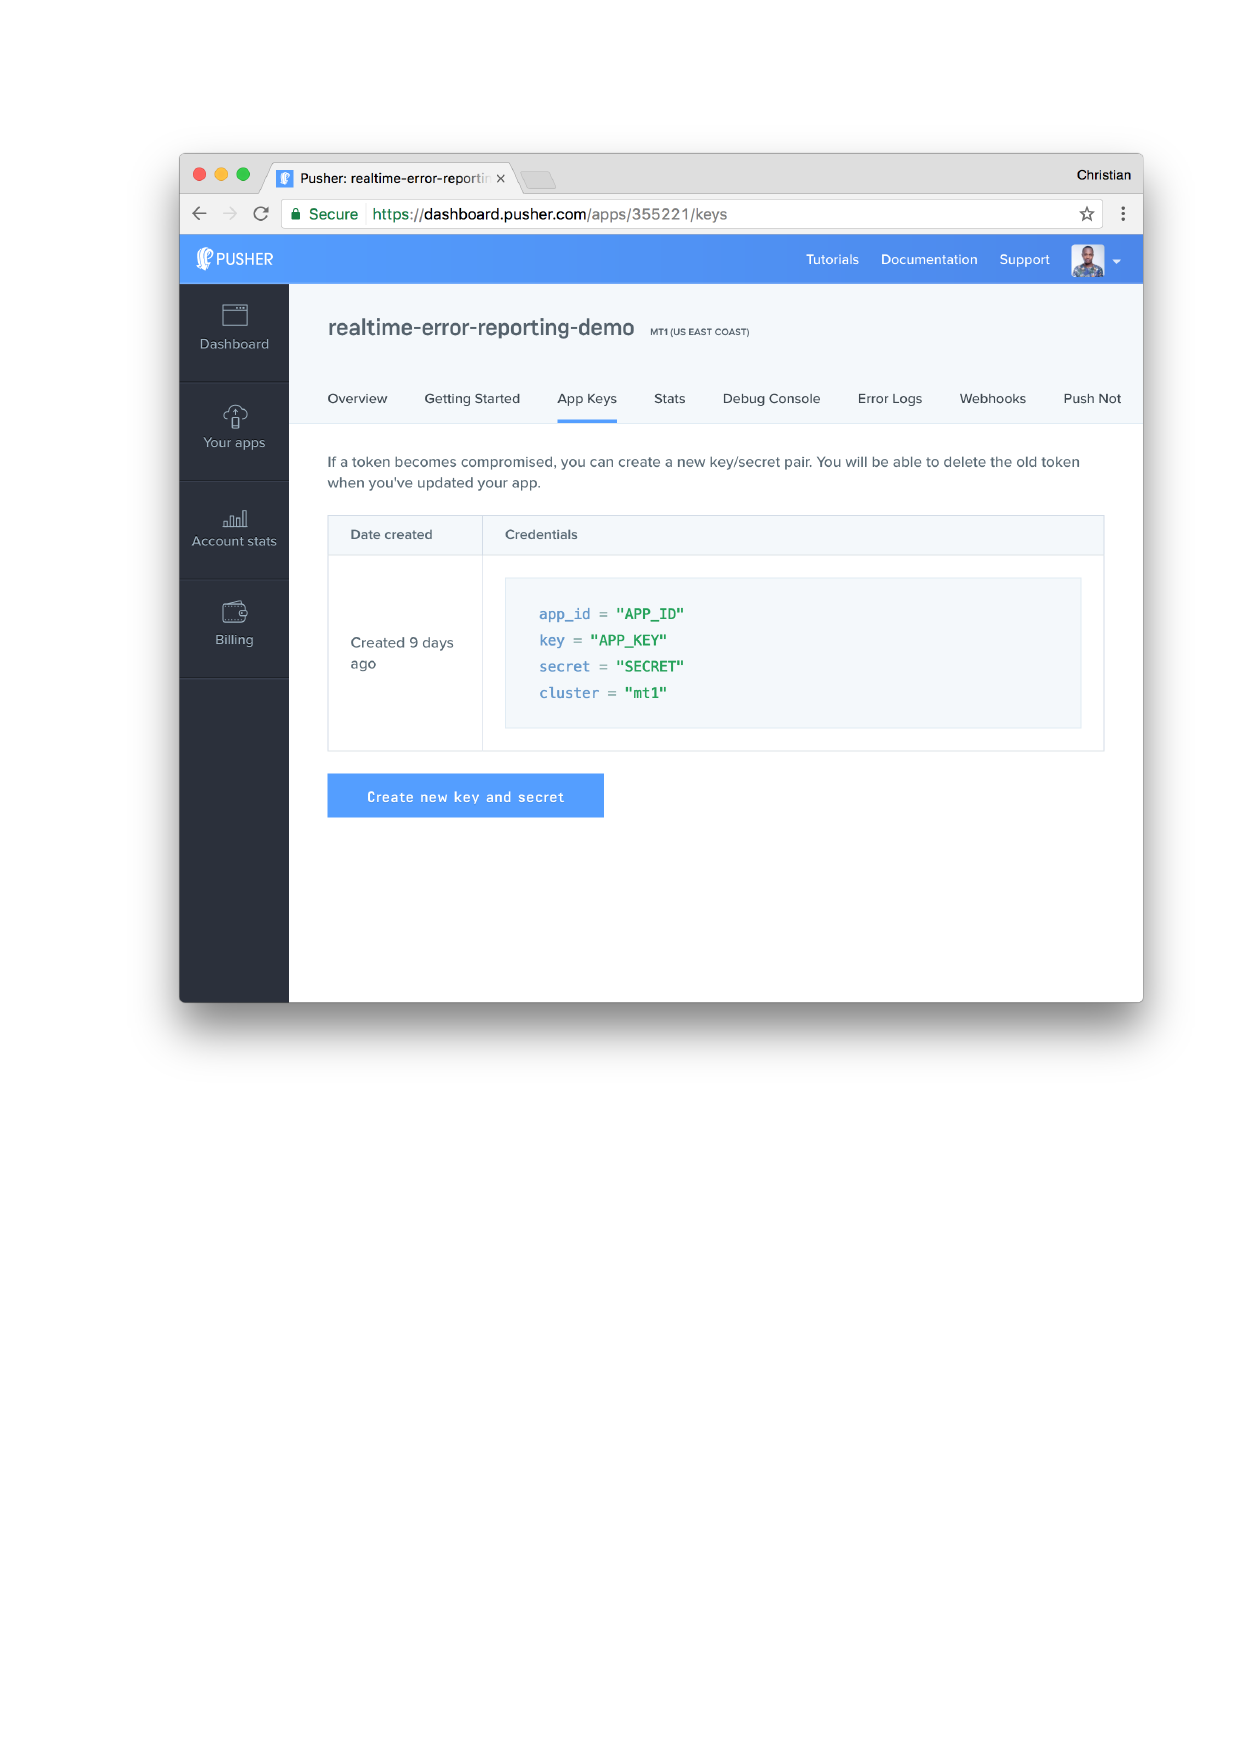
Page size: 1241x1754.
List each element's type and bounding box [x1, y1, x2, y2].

picture [118, 118, 1204, 1090]
